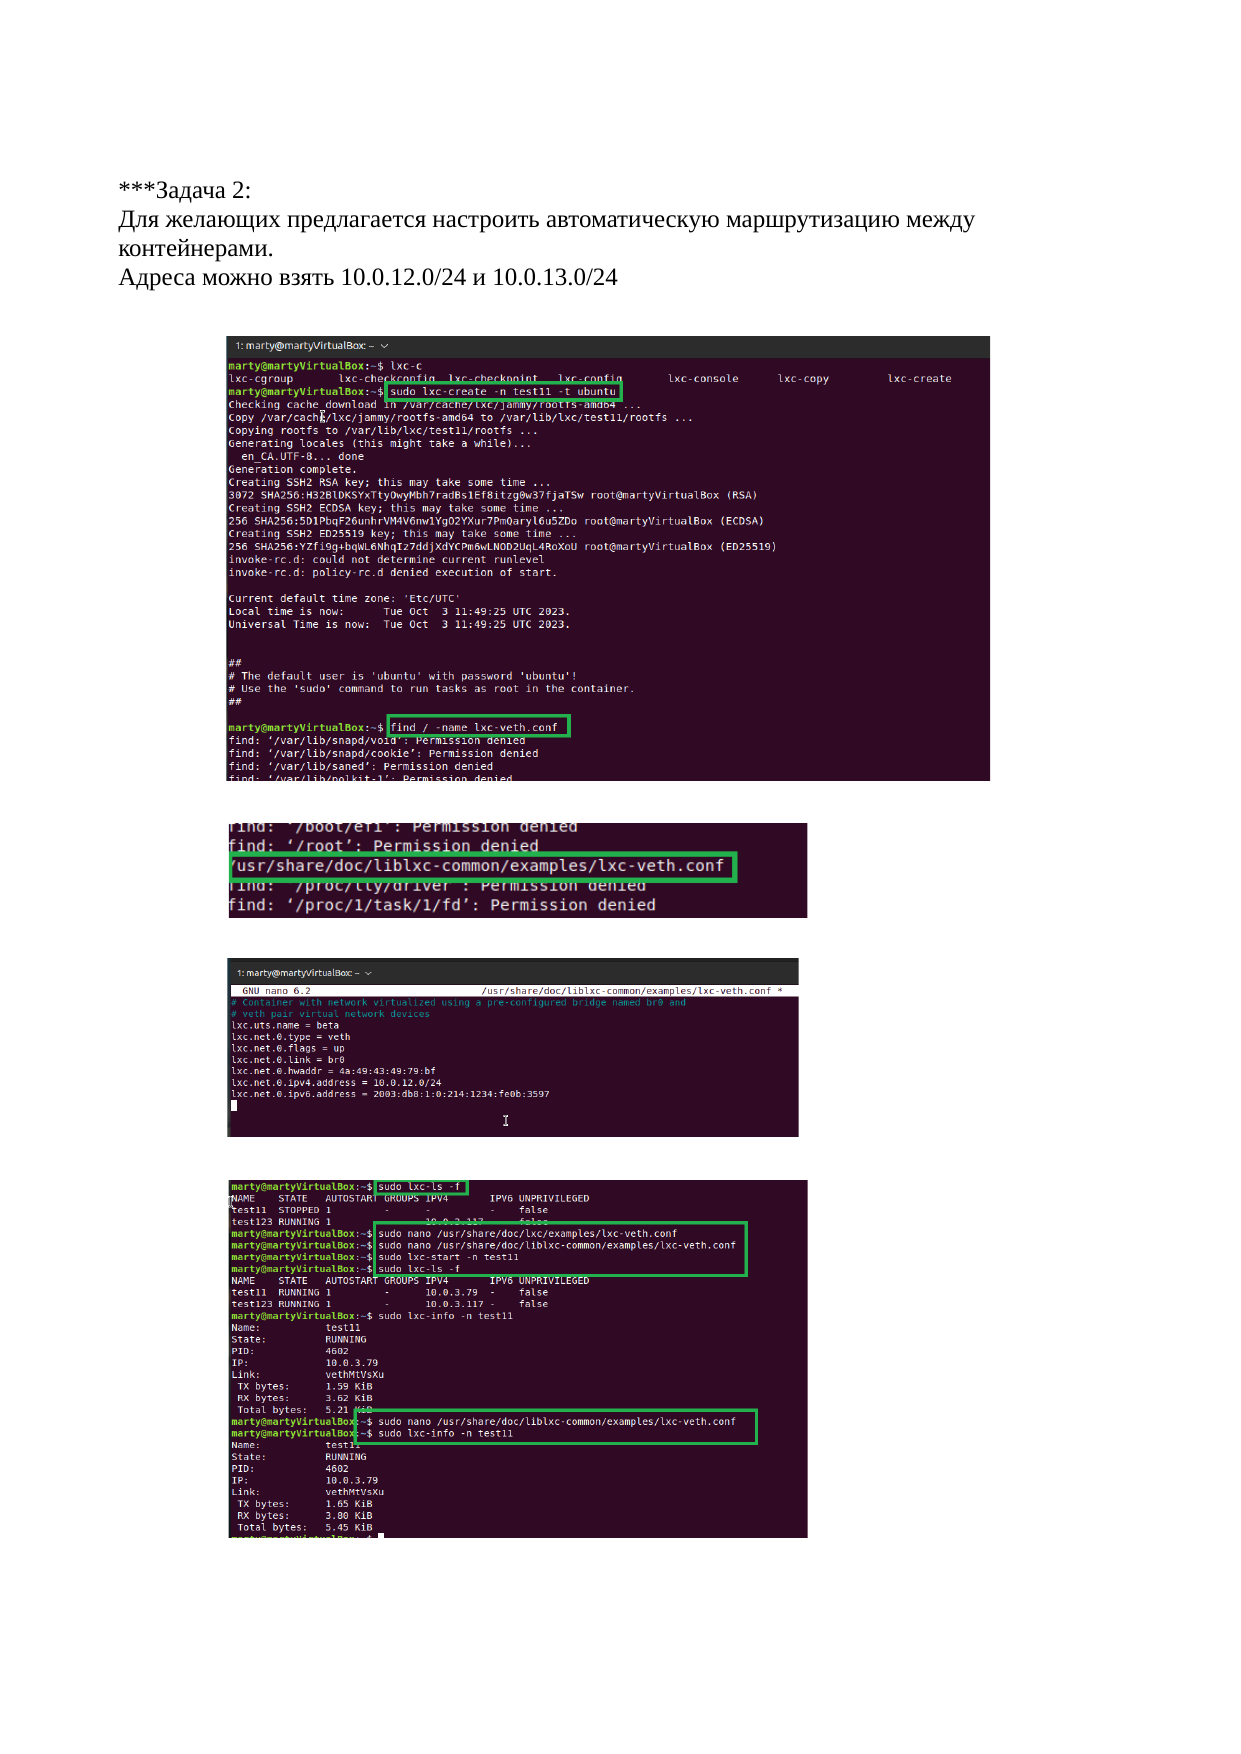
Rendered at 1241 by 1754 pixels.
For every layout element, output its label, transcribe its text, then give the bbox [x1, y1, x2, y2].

text Адреса можно взять 10.0.12.0/24 и 10.0.13.0/24 [118, 262, 1122, 291]
picture [228, 1180, 808, 1538]
picture [226, 336, 990, 781]
text ***Задача 2: [118, 176, 1122, 204]
text Для желающих предлагается настроить автоматическую маршрутизацию между контейнерами. [118, 204, 1122, 262]
picture [227, 958, 799, 1137]
picture [228, 823, 808, 918]
